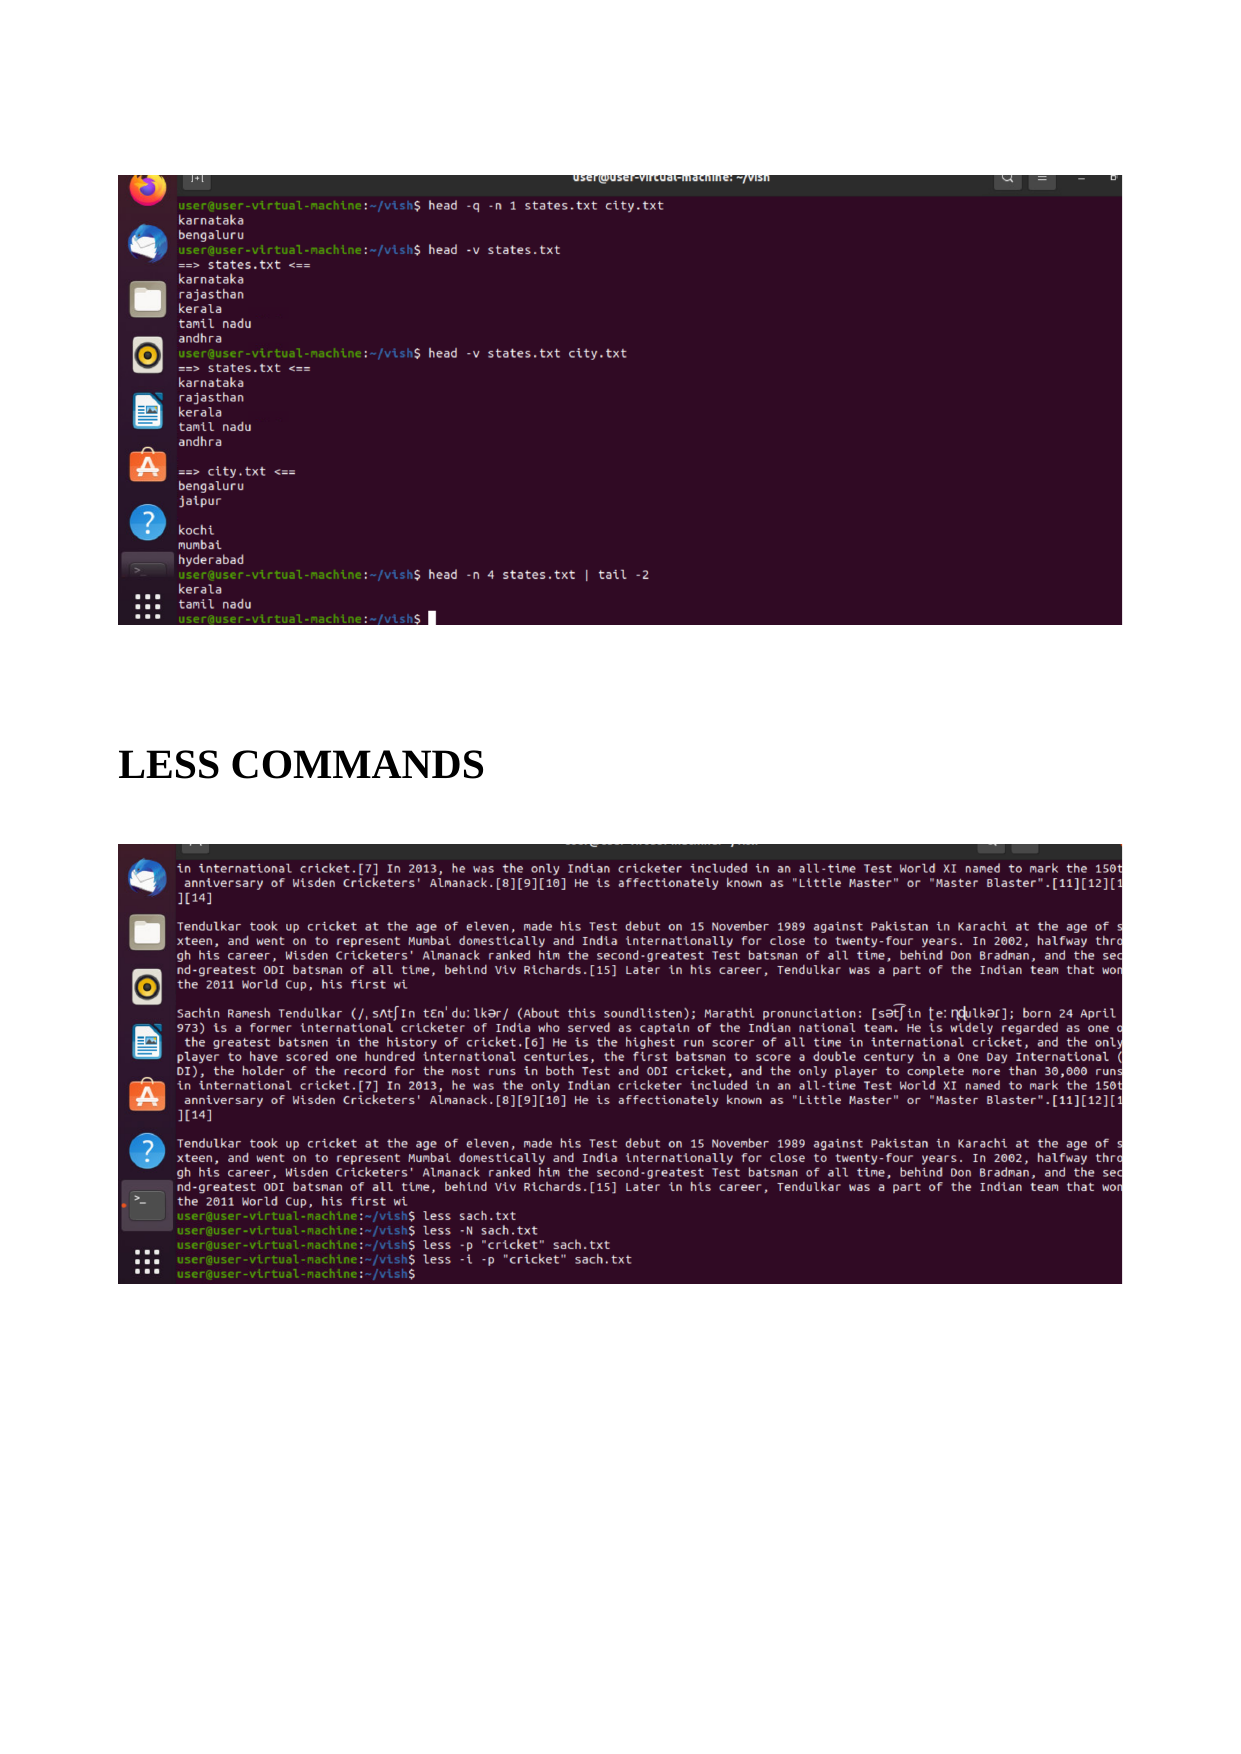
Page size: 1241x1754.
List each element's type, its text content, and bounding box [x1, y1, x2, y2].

text LESS COMMANDS [118, 739, 1122, 787]
picture [118, 175, 1123, 625]
picture [118, 844, 1123, 1284]
